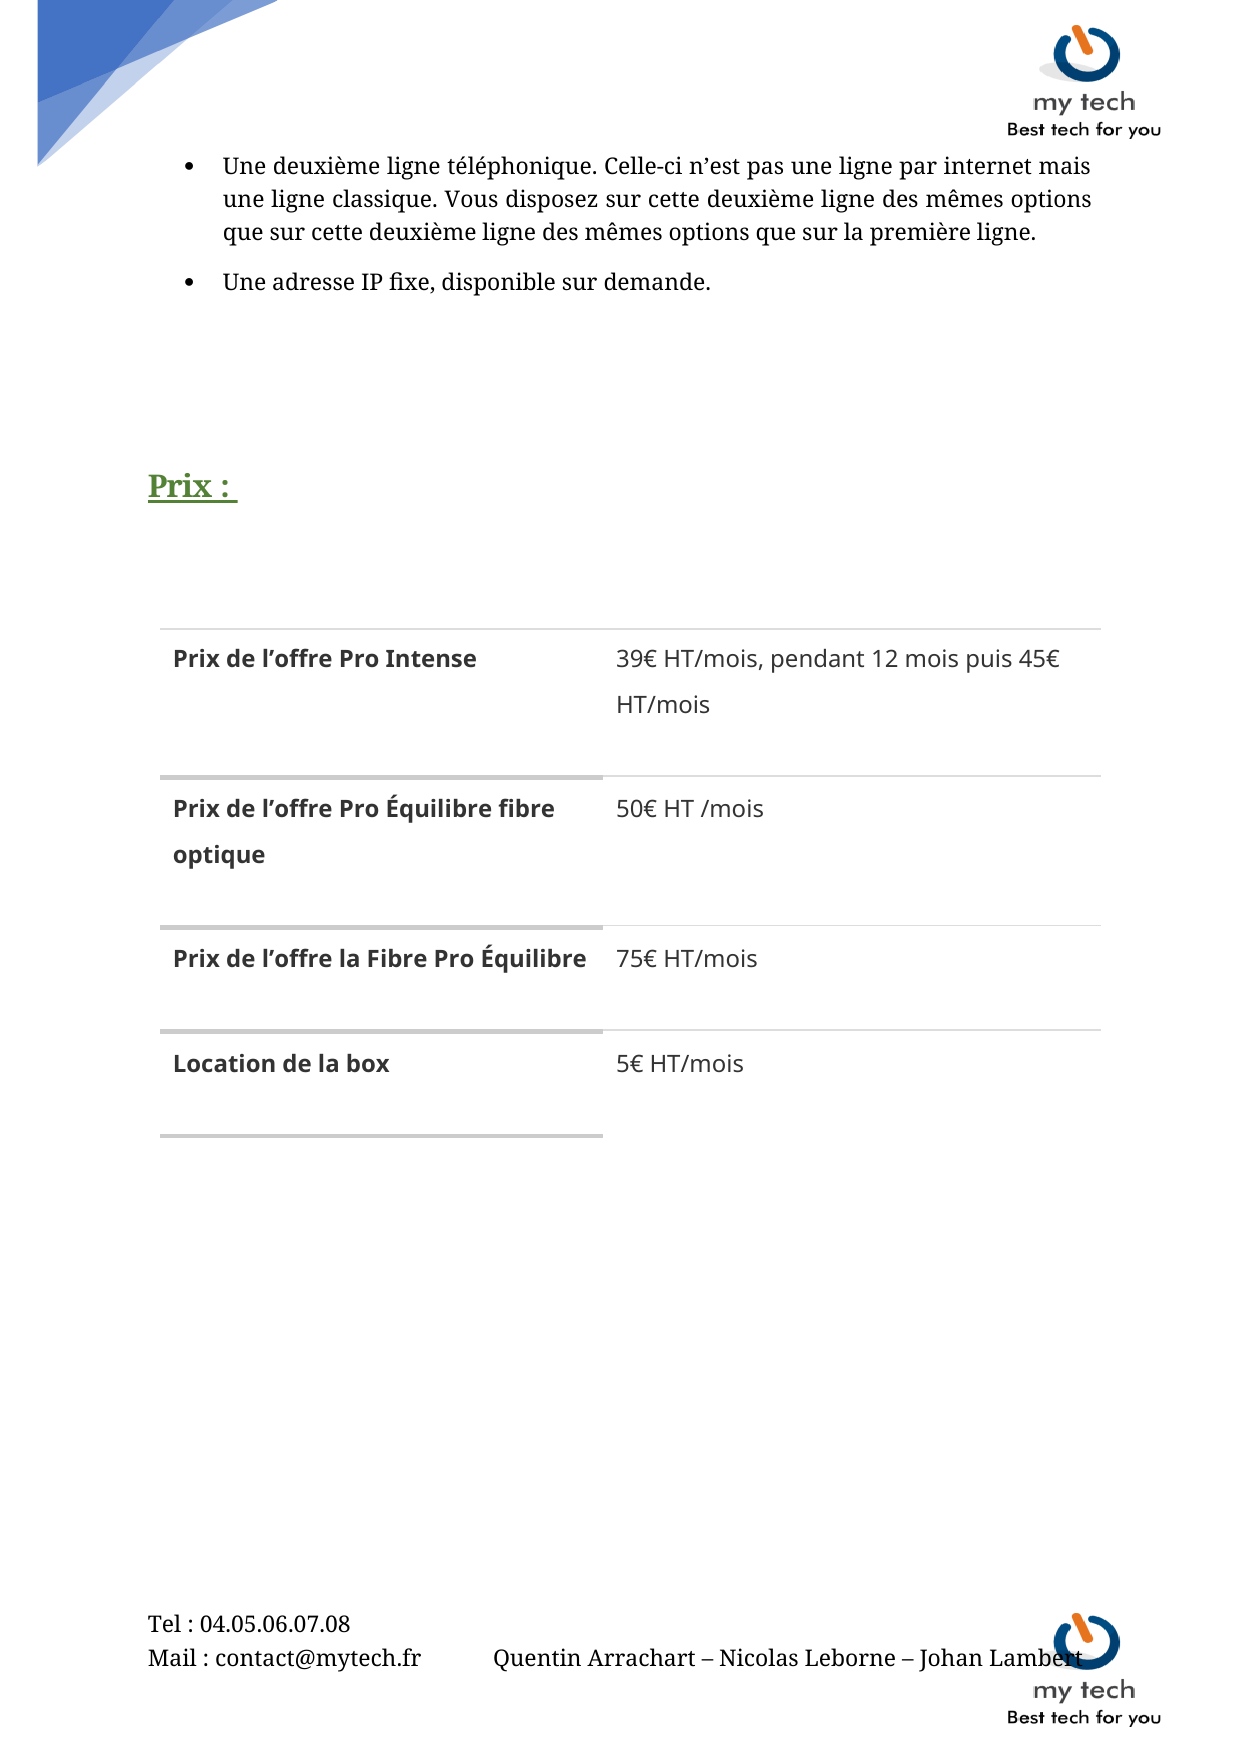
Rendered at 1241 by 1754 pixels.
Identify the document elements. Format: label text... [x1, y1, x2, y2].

table_cell 75€ HT/mois [603, 926, 1101, 1029]
list Une deuxième ligne téléphonique. Celle-ci n’est pas une ligne par internet mais une ligne classique. Vous disposez sur cette deuxième ligne des mêmes options que sur cette deuxième ligne des mêmes options que sur la première ligne. [185, 148, 1093, 248]
list Une adresse IP fixe, disponible sur demande. [185, 264, 1093, 298]
table_cell 50€ HT /mois [603, 777, 1101, 925]
table_header Prix de l’offre Pro Intense [160, 630, 603, 775]
table_cell 5€ HT/mois [603, 1031, 1101, 1134]
table_header 39€ HT/mois, pendant 12 mois puis 45€ HT/mois [603, 630, 1101, 775]
table_cell Prix de l’offre la Fibre Pro Équilibre [160, 930, 603, 1029]
table_cell Location de la box [160, 1034, 603, 1134]
text Prix : [148, 464, 1093, 507]
table_cell Prix de l’offre Pro Équilibre fibre optique [160, 780, 603, 925]
